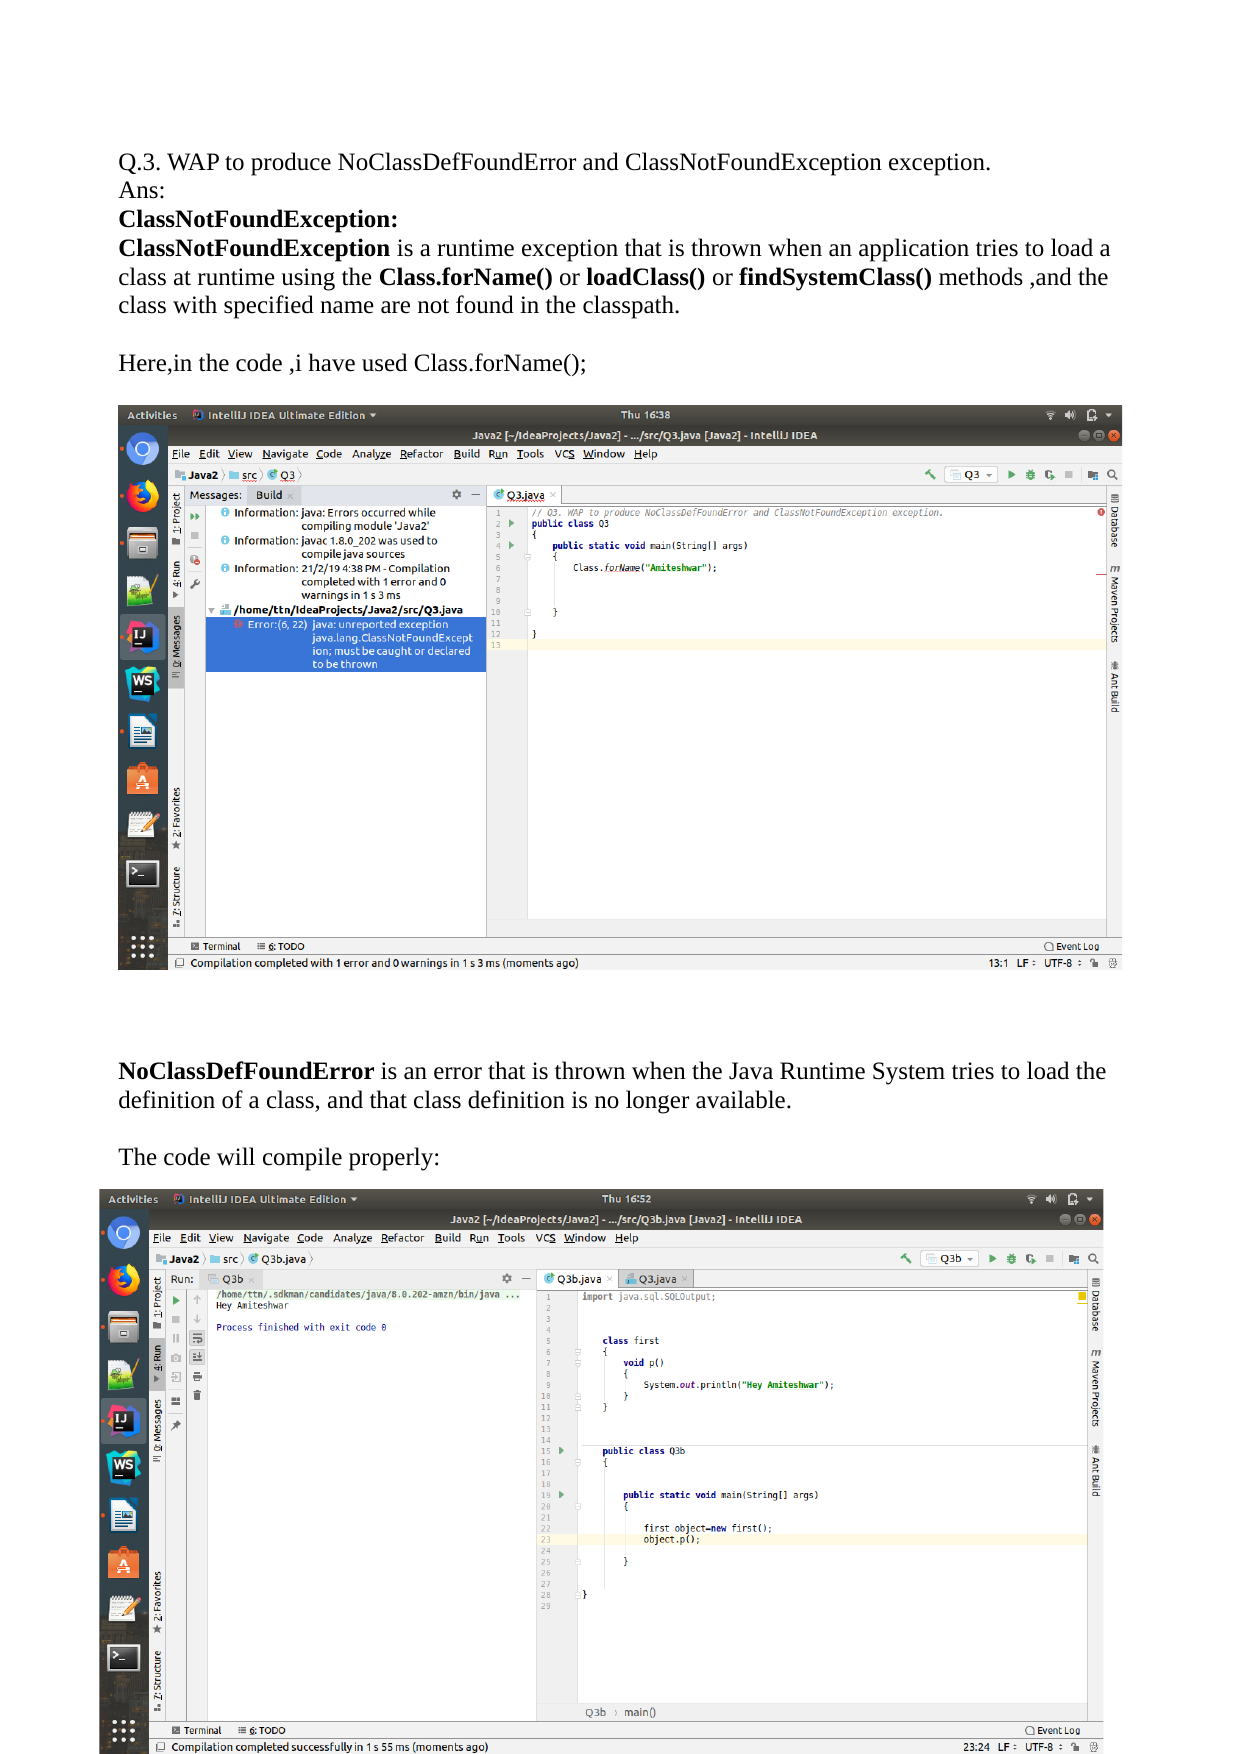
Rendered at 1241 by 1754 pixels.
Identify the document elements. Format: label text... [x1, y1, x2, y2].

text The code will compile properly: [118, 1142, 1122, 1171]
text ClassNotFoundException: [118, 204, 1122, 233]
picture [118, 405, 1123, 970]
text Q.3. WAP to produce NoClassDefFoundError and ClassNotFoundException exception. [118, 147, 1122, 176]
text Here,in the code ,i have used Class.forName(); [118, 348, 1122, 377]
text NoClassDefFoundError is an error that is thrown when the Java Runtime System tries to load the definition of a class, and that class definition is no longer available. [118, 1056, 1122, 1114]
text ClassNotFoundException is a runtime exception that is thrown when an application tries to load a class at runtime using the Class.forName() or loadClass() or findSystemClass() methods ,and the class with specified name are not found in the classpath. [118, 233, 1122, 319]
picture [99, 1189, 1104, 1754]
text Ans: [118, 176, 1122, 204]
